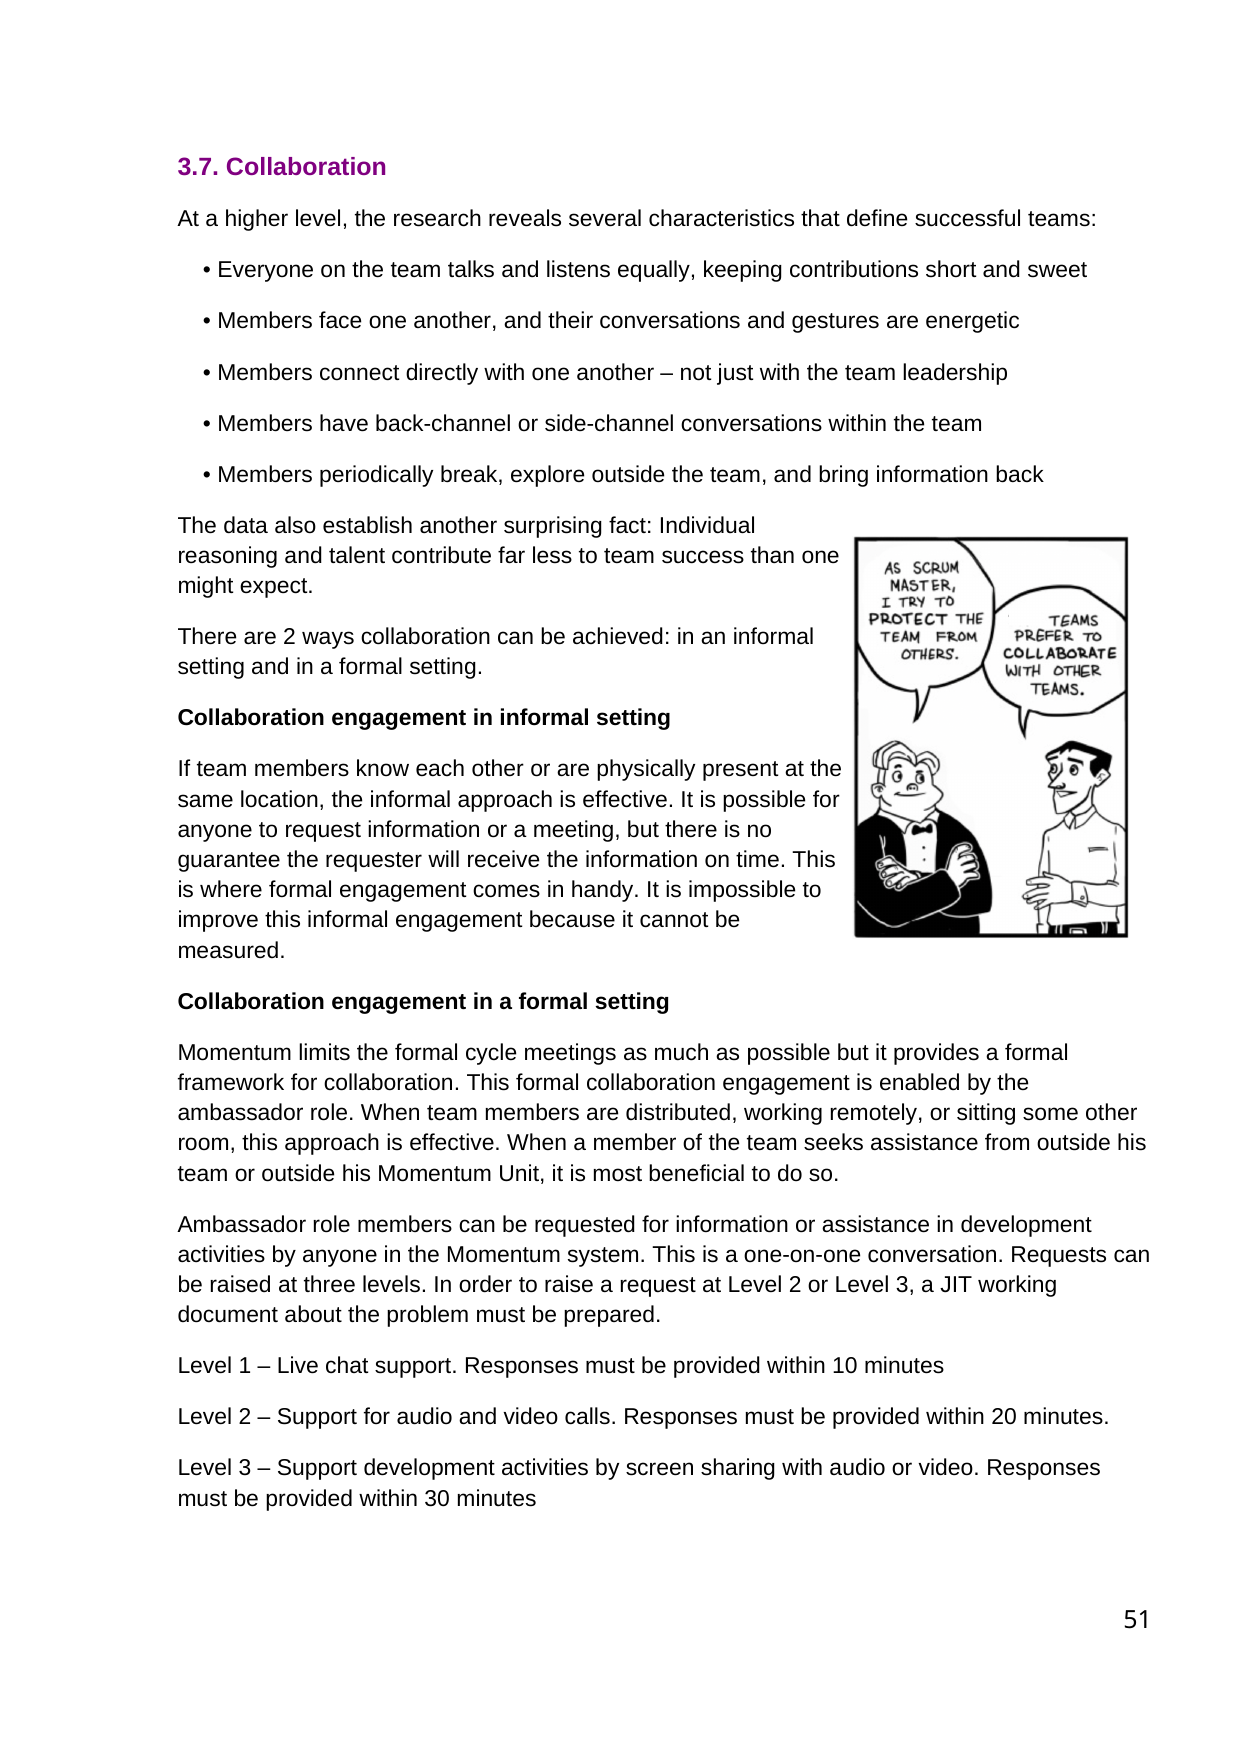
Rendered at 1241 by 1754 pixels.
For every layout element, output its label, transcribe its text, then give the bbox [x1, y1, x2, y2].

text The data also establish another surprising fact: Individual reasoning and talent contribute far less to team success than one might expect. [177, 512, 1152, 598]
text Collaboration engagement in informal setting [177, 704, 852, 731]
text Level 1 – Live chat support. Responses must be provided within 10 minutes [177, 1352, 1152, 1378]
text • Members have back-channel or side-channel conversations within the team [177, 409, 1152, 436]
picture [852, 536, 1129, 940]
text Level 2 – Support for audio and video calls. Responses must be provided within 20 minutes. [177, 1403, 1152, 1429]
text If team members know each other or are physically present at the same location, the informal approach is effective. It is possible for anyone to request information or a meeting, but there is no guarantee the requester will receive the information on time. This is where formal engagement comes in handy. It is impossible to improve this informal engagement because it cannot be measured. [177, 755, 1152, 963]
text Ambassador role members can be requested for information or assistance in development activities by anyone in the Momentum system. This is a one-on-one conversation. Requests can be raised at three levels. In order to raise a request at Level 2 or Level 3, a JIT working document about the problem must be prepared. [177, 1211, 1152, 1327]
text Momentum limits the formal cycle meetings as much as possible but it provides a formal framework for collaboration. This formal collaboration engagement is enabled by the ambassador role. When team members are distributed, working remotely, or sitting some other room, this approach is effective. When a member of the team seeks assistance from outside his team or outside his Momentum Unit, it is most beneficial to do so. [177, 1039, 1152, 1186]
text Collaboration engagement in a formal setting [177, 988, 1152, 1014]
text There are 2 ways collaboration can be achieved: in an informal setting and in a formal setting. [177, 623, 852, 679]
text • Members face one another, and their conversations and gestures are energetic [177, 307, 1152, 334]
text • Members periodically break, explore outside the team, and bring information back [177, 461, 1152, 487]
text • Members connect directly with one another – not just with the team leadership [177, 358, 1152, 385]
subtitle 3.7. Collaboration [177, 151, 1152, 180]
text At a higher level, the research reveals several characteristics that define successful teams: [177, 205, 1152, 232]
text • Everyone on the team talks and listens equally, keeping contributions short and sweet [177, 256, 1152, 283]
text Level 3 – Support development activities by screen sharing with audio or video. Responses must be provided within 30 minutes [177, 1454, 1152, 1511]
